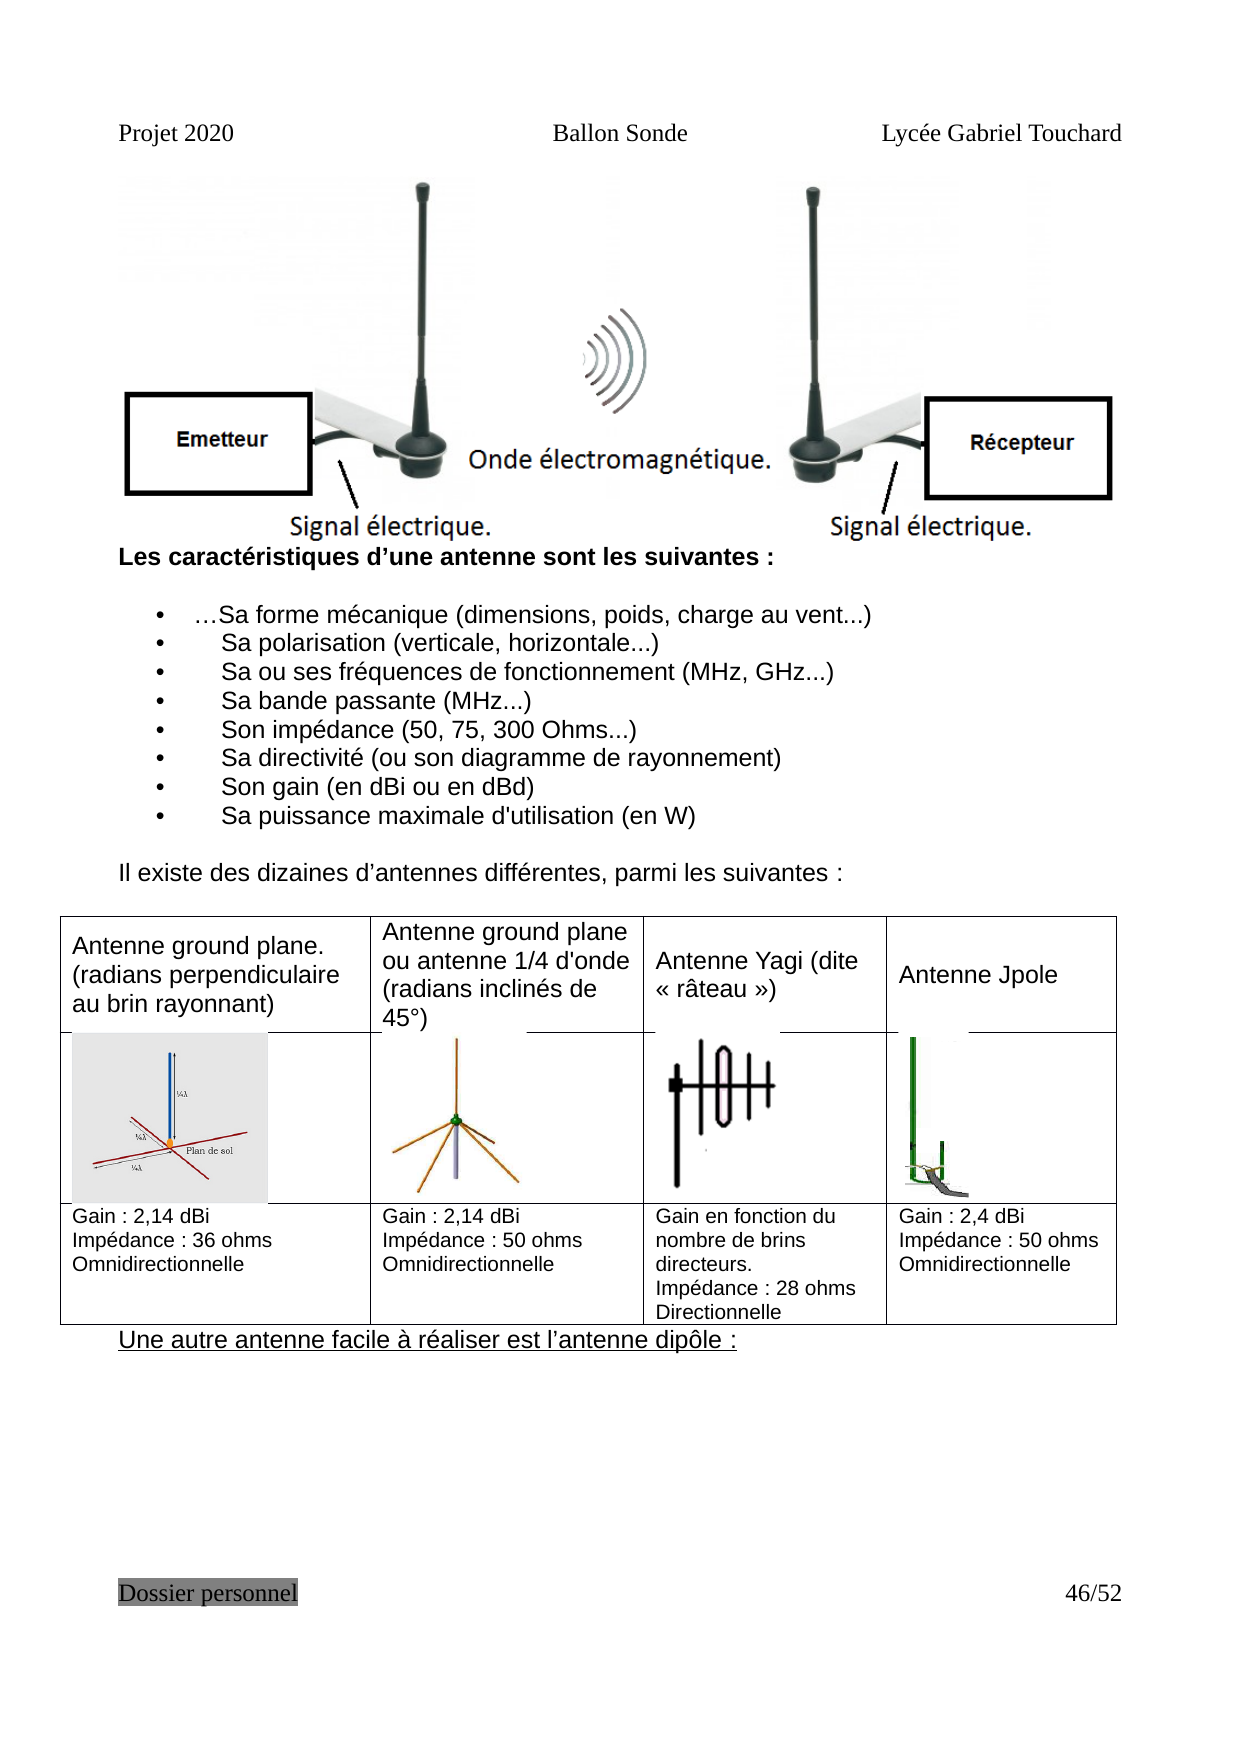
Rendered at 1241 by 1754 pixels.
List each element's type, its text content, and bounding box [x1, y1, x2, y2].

table_cell [644, 1033, 886, 1203]
table_cell [887, 1033, 1116, 1203]
table_cell [268, 1033, 370, 1203]
table_cell Gain : 2,4 dBi Impédance : 50 ohms Omnidirectionnelle [887, 1204, 1116, 1324]
list Sa puissance maximale d'utilisation (en W) [156, 801, 1122, 829]
list Sa bande passante (MHz...) [156, 686, 1122, 714]
table_header Antenne Jpole [887, 917, 1116, 1032]
text Il existe des dizaines d’antennes différentes, parmi les suivantes : [118, 858, 1122, 887]
table_cell [61, 1033, 71, 1203]
text Les caractéristiques d’une antenne sont les suivantes : [118, 542, 1122, 571]
table_cell [371, 1033, 643, 1203]
table_cell Gain : 2,14 dBi Impédance : 50 ohms Omnidirectionnelle [371, 1204, 643, 1324]
table_header Antenne ground plane. (radians perpendiculaire au brin rayonnant) [61, 917, 370, 1032]
text Une autre antenne facile à réaliser est l’antenne dipôle : [118, 1325, 1122, 1354]
list …Sa forme mécanique (dimensions, poids, charge au vent...) [156, 599, 1122, 628]
table_header Antenne ground plane ou antenne 1/4 d'onde (radians inclinés de 45°) [371, 917, 643, 1032]
list Son gain (en dBi ou en dBd) [156, 772, 1122, 801]
list Son impédance (50, 75, 300 Ohms...) [156, 714, 1122, 743]
list Sa polarisation (verticale, horizontale...) [156, 628, 1122, 657]
table_cell Gain : 2,14 dBi Impédance : 36 ohms Omnidirectionnelle [61, 1204, 370, 1324]
list Sa directivité (ou son diagramme de rayonnement) [156, 743, 1122, 772]
picture [118, 176, 1119, 542]
picture [382, 1032, 527, 1196]
list Sa ou ses fréquences de fonctionnement (MHz, GHz...) [156, 657, 1122, 686]
table_cell Gain en fonction du nombre de brins directeurs. Impédance : 28 ohms Directionnelle [644, 1204, 886, 1324]
table_header Antenne Yagi (dite « râteau ») [644, 917, 886, 1032]
